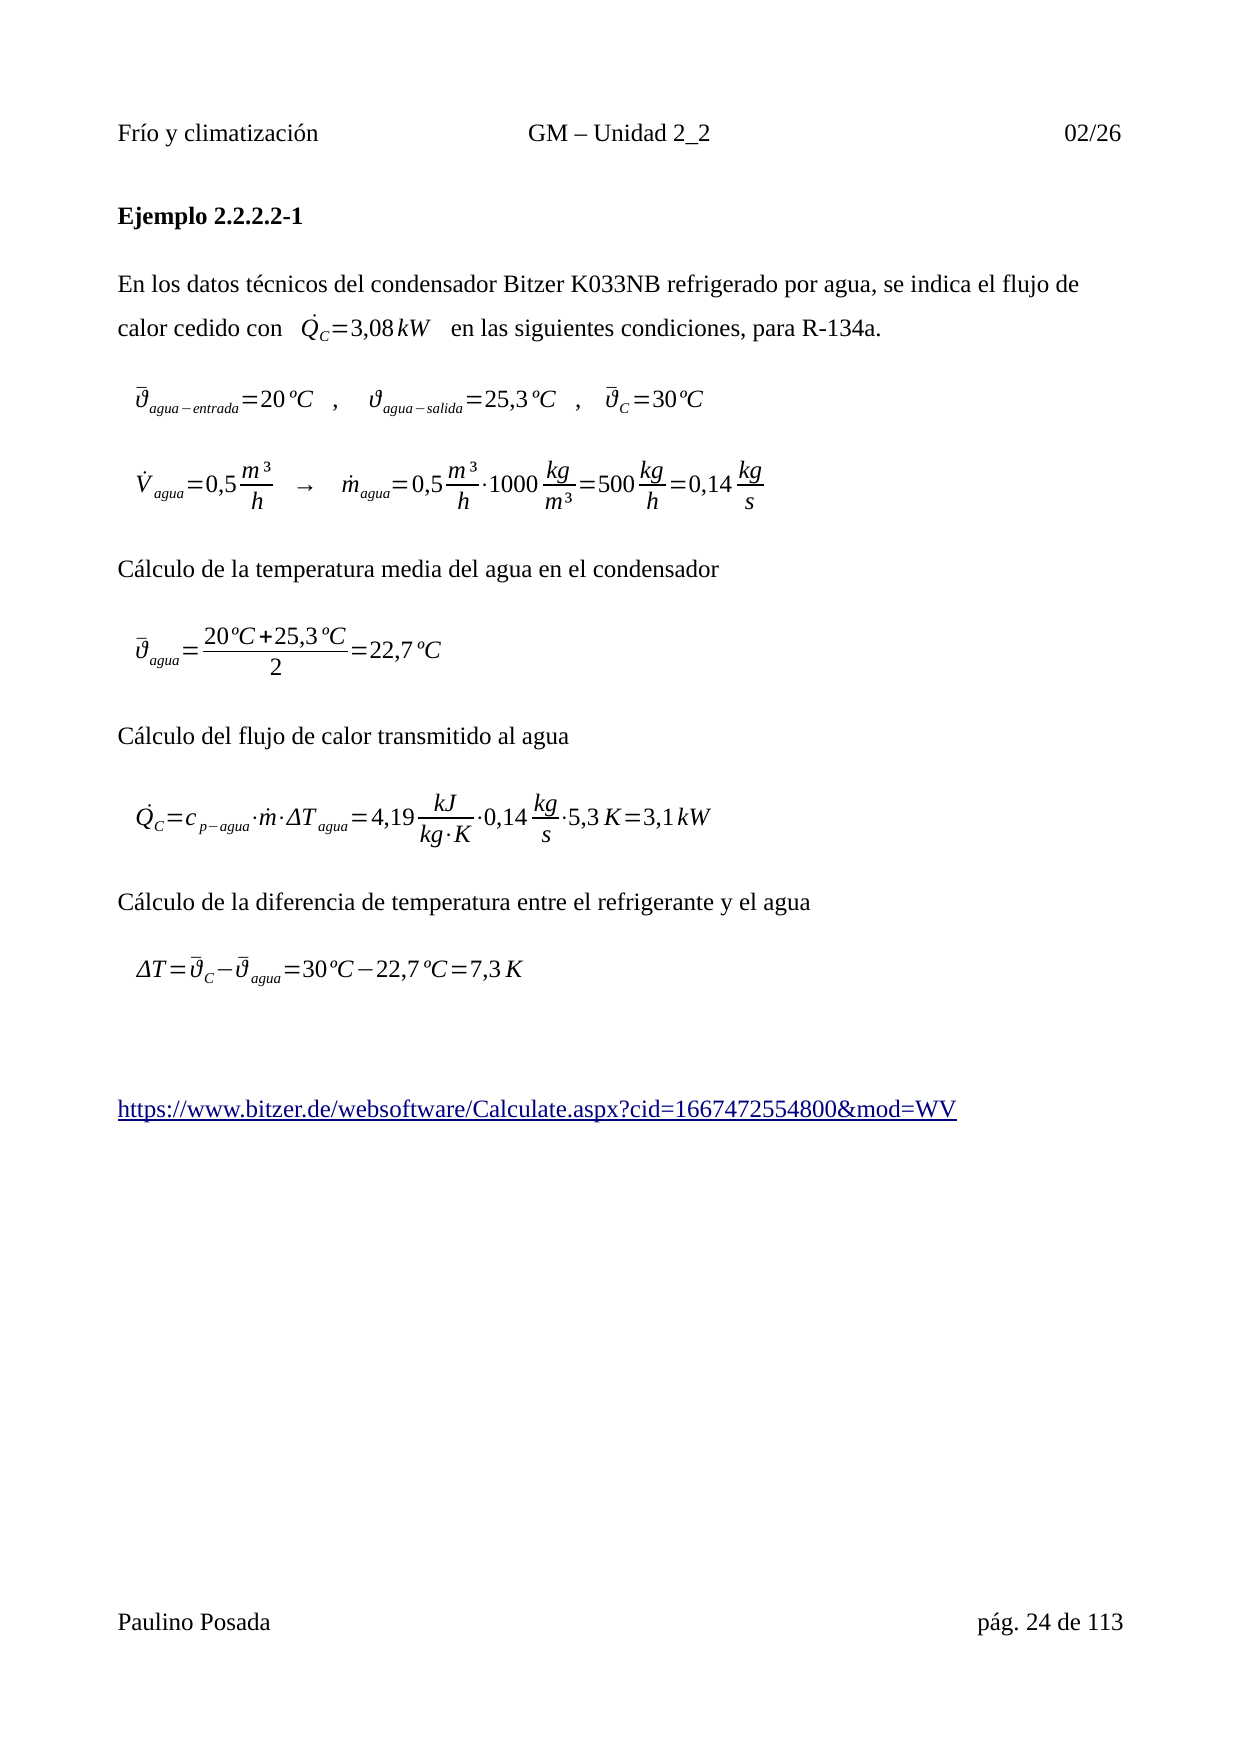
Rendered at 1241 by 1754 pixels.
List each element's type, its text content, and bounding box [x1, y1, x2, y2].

text → [117, 456, 1123, 515]
text Cálculo de la diferencia de temperatura entre el refrigerante y el agua [117, 887, 1123, 916]
text https://www.bitzer.de/websoftware/Calculate.aspx?cid=1667472554800&mod=WV [117, 1094, 1123, 1123]
text Cálculo del flujo de calor transmitido al agua [117, 721, 1123, 750]
text En los datos técnicos del condensador Bitzer K033NB refrigerado por agua, se indica el flujo de calor cedido conen las siguientes condiciones, para R-134a. [117, 269, 1123, 345]
text , , [117, 384, 1123, 417]
text Ejemplo 2.2.2.2-1 [117, 201, 1123, 230]
text Cálculo de la temperatura media del agua en el condensador [117, 554, 1123, 583]
